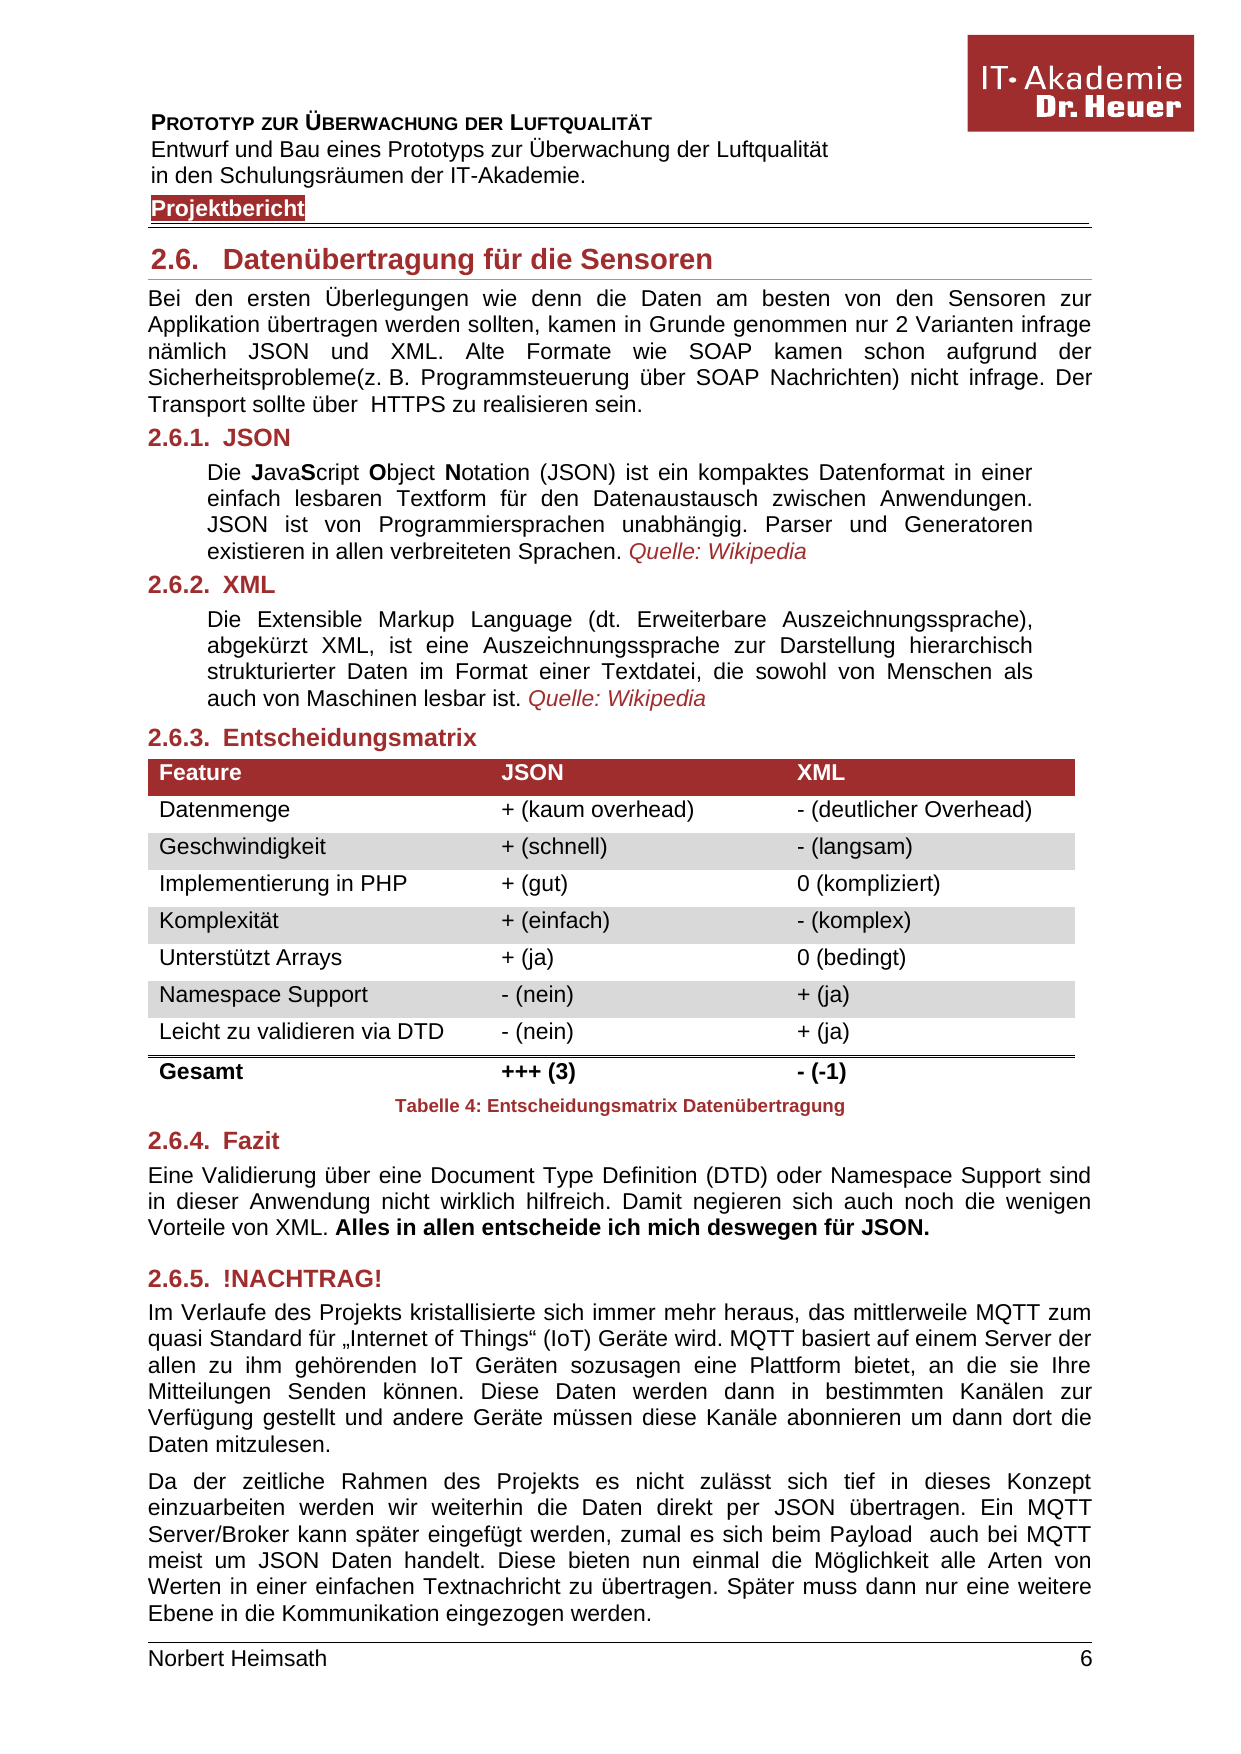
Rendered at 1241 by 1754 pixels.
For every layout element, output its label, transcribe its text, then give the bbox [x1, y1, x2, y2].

table_cell Datenmenge [148, 796, 490, 833]
table_header Feature [148, 759, 490, 796]
table_cell - (-1) [786, 1058, 1075, 1095]
table_cell - (langsam) [786, 833, 1075, 870]
subtitle Datenübertragung für die Sensoren [148, 239, 1092, 279]
subtitle !NACHTRAG! [148, 1264, 1092, 1292]
table_cell + (einfach) [490, 907, 786, 944]
table_cell Leicht zu validieren via DTD [148, 1018, 490, 1055]
table_cell + (ja) [786, 1018, 1075, 1055]
table_cell + (ja) [786, 981, 1075, 1018]
table_cell - (nein) [490, 981, 786, 1018]
table_cell Implementierung in PHP [148, 870, 490, 907]
table_cell + (schnell) [490, 833, 786, 870]
table_cell 0 (kompliziert) [786, 870, 1075, 907]
table_cell Unterstützt Arrays [148, 944, 490, 981]
text Die JavaScript Object Notation (JSON) ist ein kompaktes Datenformat in einer einfach lesbaren Textform für den Datenaustausch zwischen Anwendungen. JSON ist von Programmiersprachen unabhängig. Parser und Generatoren existieren in allen verbreiteten Sprachen. Quelle: Wikipedia [207, 458, 1033, 564]
table_cell +++ (3) [490, 1058, 786, 1095]
table_cell Namespace Support [148, 981, 490, 1018]
subtitle Fazit [148, 1126, 1092, 1155]
subtitle JSON [148, 423, 1092, 452]
table_cell + (gut) [490, 870, 786, 907]
table_cell Gesamt [148, 1058, 490, 1095]
text Die Extensible Markup Language (dt. Erweiterbare Auszeichnungssprache), abgekürzt XML, ist eine Auszeichnungssprache zur Darstellung hierarchisch strukturierter Daten im Format einer Textdatei, die sowohl von Menschen als auch von Maschinen lesbar ist. Quelle: Wikipedia [207, 606, 1033, 711]
table_cell - (komplex) [786, 907, 1075, 944]
text Tabelle 4: Entscheidungsmatrix Datenübertragung [148, 1095, 1092, 1117]
table_cell Geschwindigkeit [148, 833, 490, 870]
table_header XML [786, 759, 1075, 796]
text Bei den ersten Überlegungen wie denn die Daten am besten von den Sensoren zur Applikation übertragen werden sollten, kamen in Grunde genommen nur 2 Varianten infrage nämlich JSON und XML. Alte Formate wie SOAP kamen schon aufgrund der Sicherheitsprobleme(z. B. Programmsteuerung über SOAP Nachrichten) nicht infrage. Der Transport sollte über HTTPS zu realisieren sein. [148, 285, 1092, 417]
table_cell Komplexität [148, 907, 490, 944]
text Im Verlaufe des Projekts kristallisierte sich immer mehr heraus, das mittlerweile MQTT zum quasi Standard für „Internet of Things“ (IoT) Geräte wird. MQTT basiert auf einem Server der allen zu ihm gehörenden IoT Geräten sozusagen eine Plattform bietet, an die sie Ihre Mitteilungen Senden können. Diese Daten werden dann in bestimmten Kanälen zur Verfügung gestellt und andere Geräte müssen diese Kanäle abonnieren um dann dort die Daten mitzulesen. [148, 1299, 1092, 1457]
table_cell - (nein) [490, 1018, 786, 1055]
table_cell 0 (bedingt) [786, 944, 1075, 981]
subtitle Entscheidungsmatrix [148, 723, 1092, 752]
table_header JSON [490, 759, 786, 796]
text Da der zeitliche Rahmen des Projekts es nicht zulässt sich tief in dieses Konzept einzuarbeiten werden wir weiterhin die Daten direkt per JSON übertragen. Ein MQTT Server/Broker kann später eingefügt werden, zumal es sich beim Payload auch bei MQTT meist um JSON Daten handelt. Diese bieten nun einmal die Möglichkeit alle Arten von Werten in einer einfachen Textnachricht zu übertragen. Später muss dann nur eine weitere Ebene in die Kommunikation eingezogen werden. [148, 1468, 1092, 1626]
subtitle XML [148, 570, 1092, 599]
table_cell + (kaum overhead) [490, 796, 786, 833]
table_cell + (ja) [490, 944, 786, 981]
text Eine Validierung über eine Document Type Definition (DTD) oder Namespace Support sind in dieser Anwendung nicht wirklich hilfreich. Damit negieren sich auch noch die wenigen Vorteile von XML. Alles in allen entscheide ich mich deswegen für JSON. [148, 1162, 1092, 1241]
table_cell - (deutlicher Overhead) [786, 796, 1075, 833]
